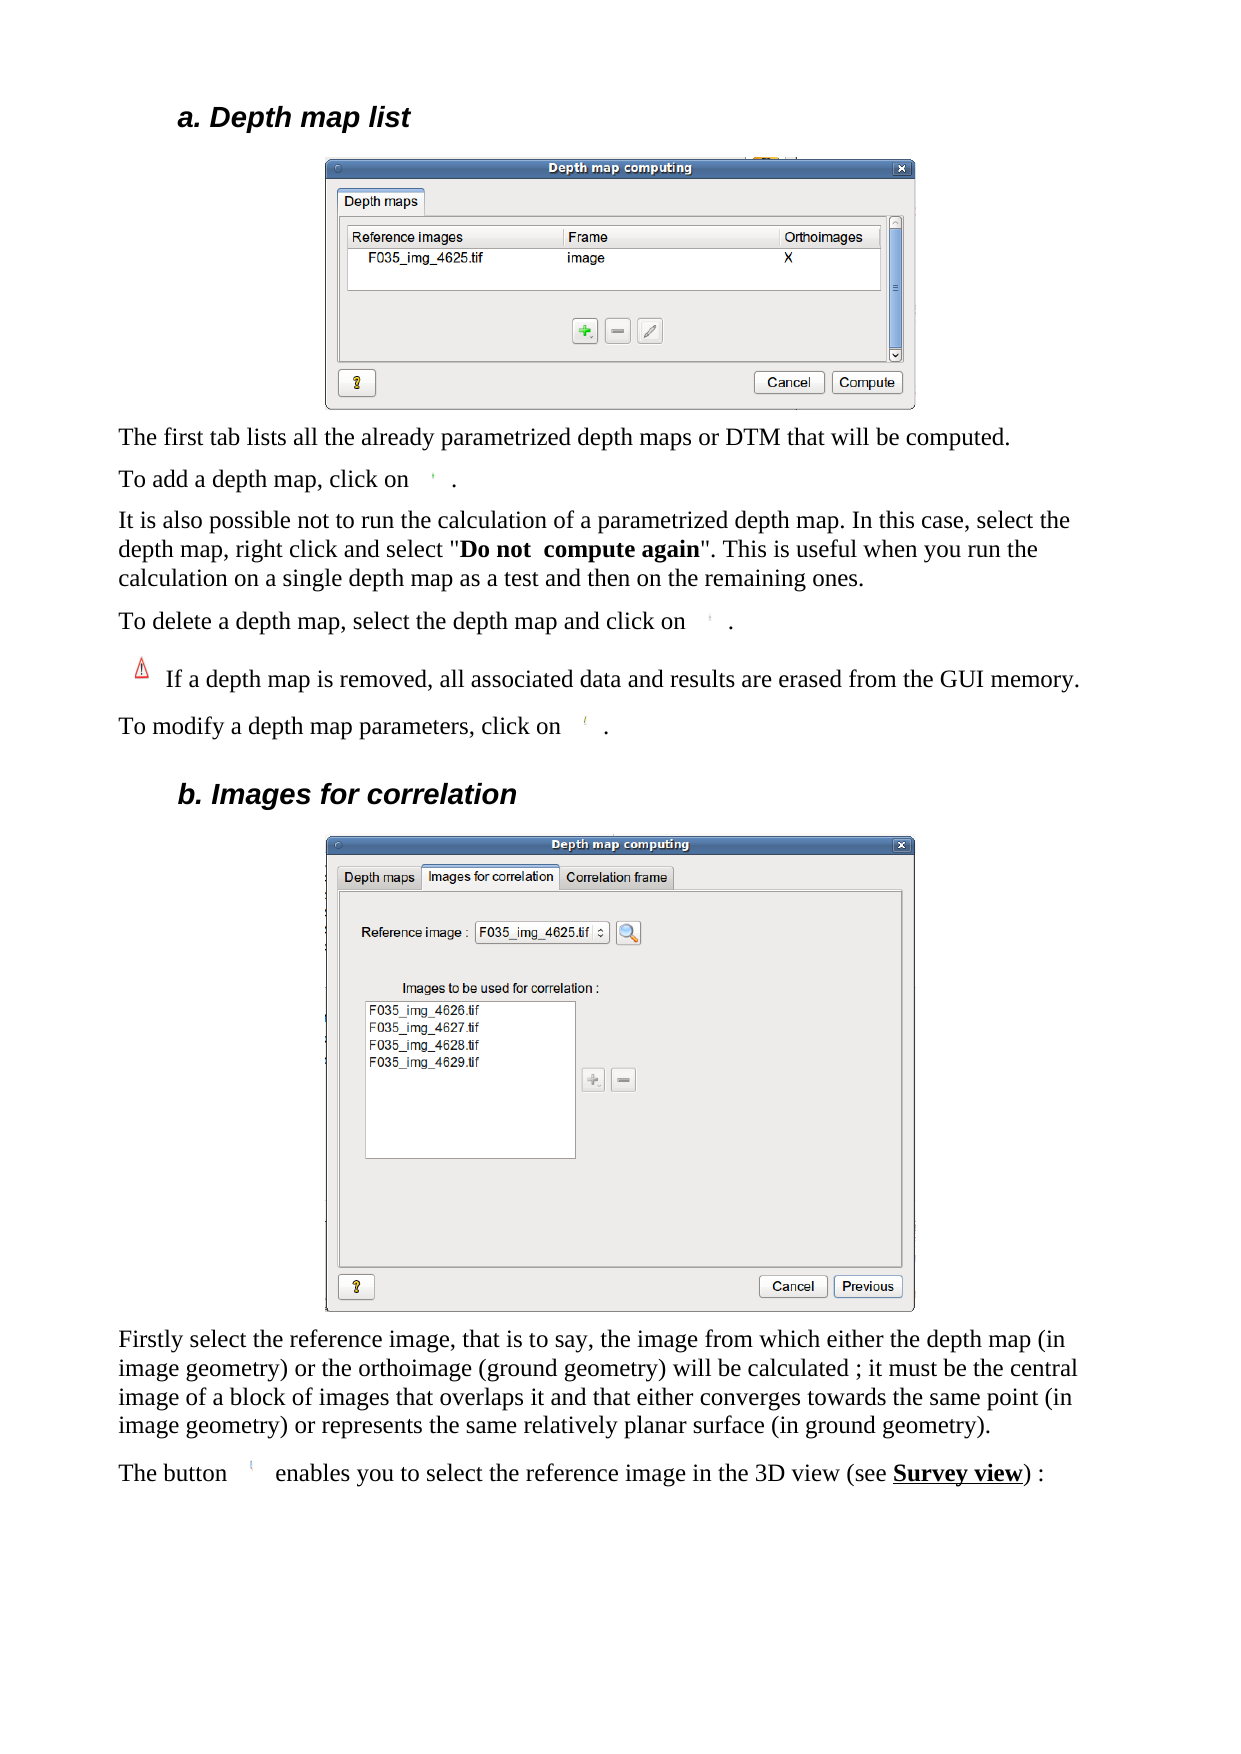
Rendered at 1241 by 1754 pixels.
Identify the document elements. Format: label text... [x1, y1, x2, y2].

text To add a depth map, click on . [118, 463, 1122, 493]
text The button enables you to select the reference image in the 3D view (see Survey view) : [118, 1452, 1122, 1487]
subtitle a. Depth map list [116, 99, 1122, 133]
text It is also possible not to run the calculation of a parametrized depth map. In this case, select the depth map, right click and select "Do not compute again". This is useful when you run the calculation on a single depth map as a test and then on the remaining ones. [118, 505, 1122, 592]
text To modify a depth map parameters, click on . [118, 706, 1122, 739]
picture [325, 157, 916, 410]
text Firstly select the reference image, that is to say, the image from which either the depth map (in image geometry) or the orthoimage (ground geometry) will be calculated ; it must be the central image of a block of images that overlaps it and that either converges towards the same point (in image geometry) or represents the same relatively planar surface (in ground geometry). [118, 1324, 1122, 1439]
text The first tab lists all the already parametrized depth maps or DTM that will be computed. [118, 422, 1122, 451]
text If a depth map is removed, all associated data and results are erased from the GUI memory. [118, 647, 1122, 693]
picture [134, 656, 149, 679]
subtitle b. Images for correlation [116, 777, 1122, 810]
picture [325, 834, 916, 1312]
text To delete a depth map, select the depth map and click on . [118, 604, 1122, 635]
picture [583, 715, 587, 725]
